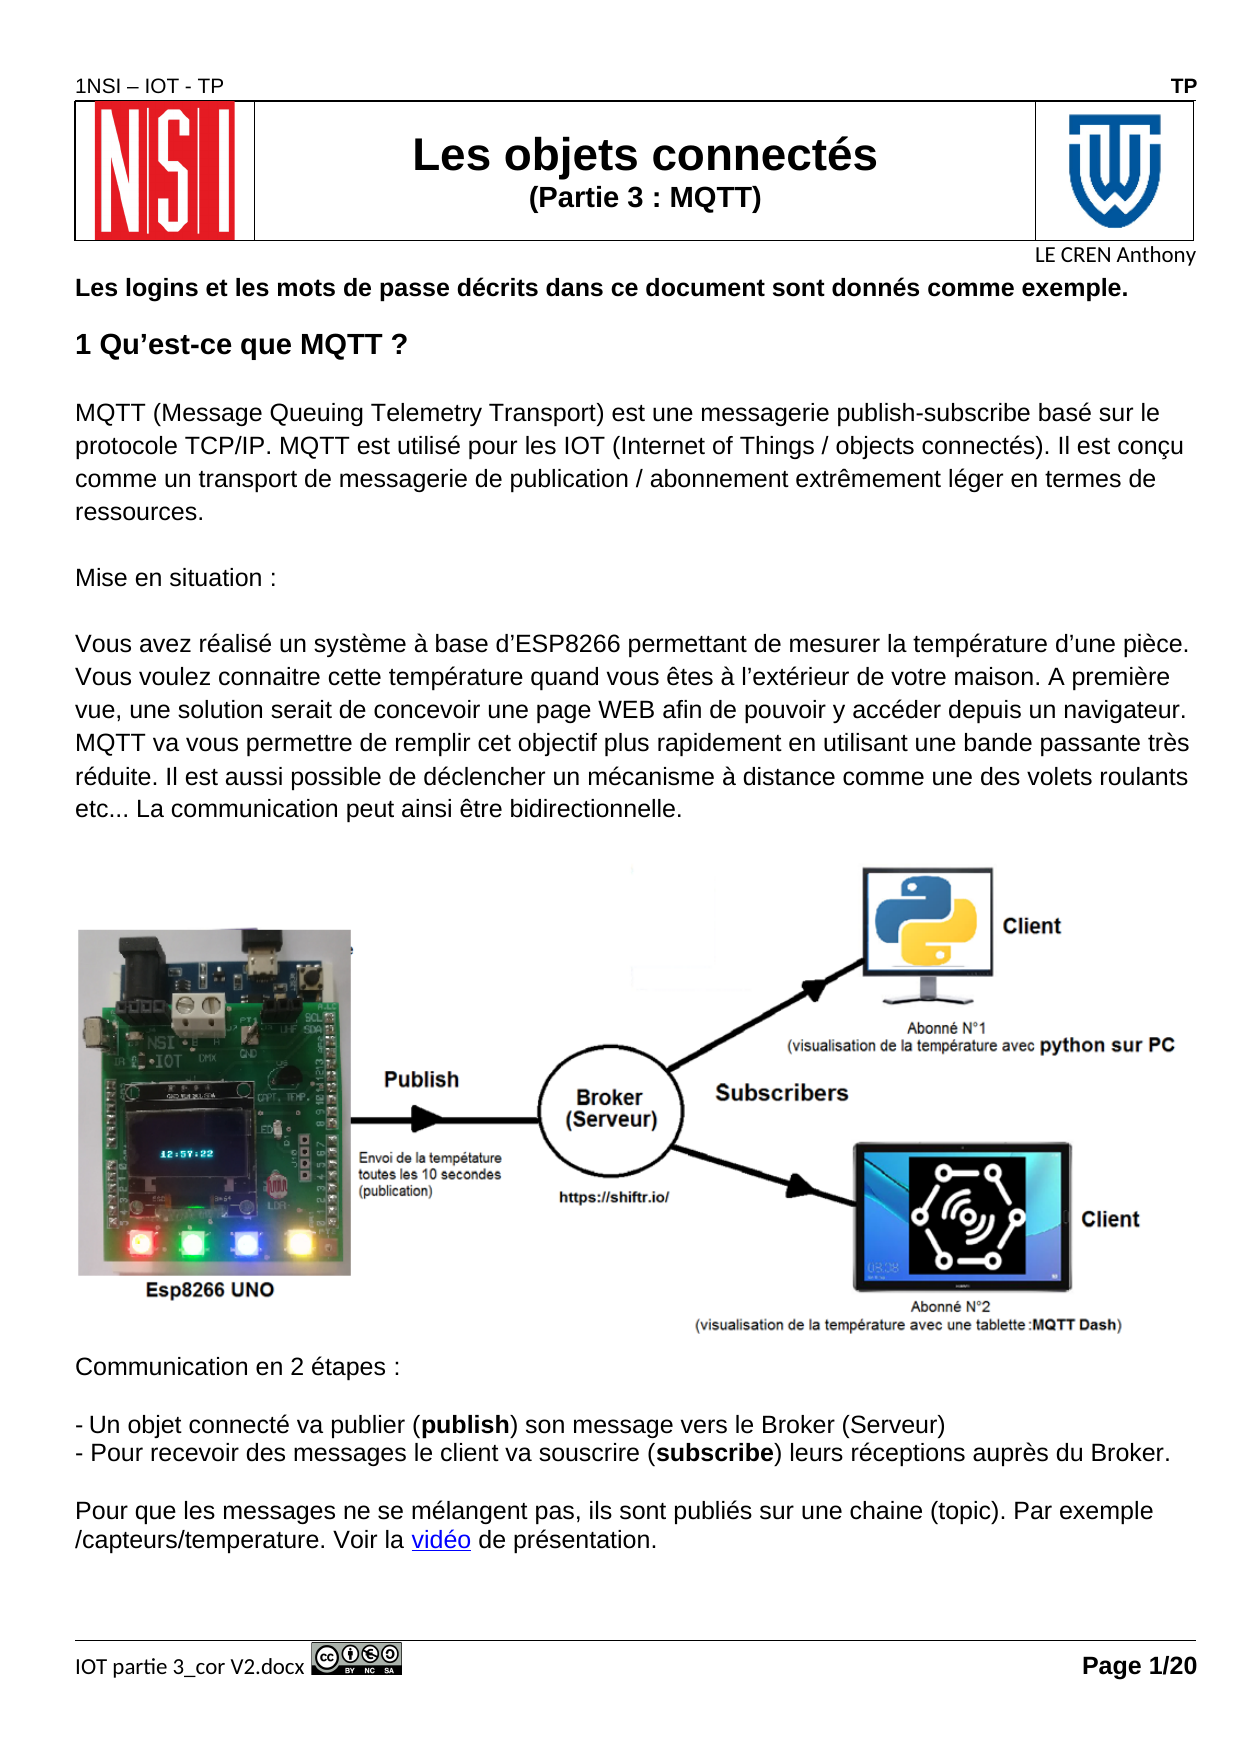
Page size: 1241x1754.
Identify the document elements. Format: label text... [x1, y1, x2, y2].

table_header Les objets connectés (Partie 3 : MQTT) [255, 102, 1035, 239]
text 1 Qu’est-ce que MQTT ? [75, 327, 1196, 360]
text Pour que les messages ne se mélangent pas, ils sont publiés sur une chaine (topic). Par exemple /capteurs/temperature. Voir la vidéo de présentation. [75, 1496, 1196, 1553]
text Les logins et les mots de passe décrits dans ce document sont donnés comme exemple. [75, 273, 1196, 302]
text Mise en situation : [75, 563, 1196, 592]
table_header [76, 102, 94, 239]
picture [75, 827, 1196, 1348]
table_header [1036, 102, 1193, 239]
text Vous avez réalisé un système à base d’ESP8266 permettant de mesurer la température d’une pièce. Vous voulez connaitre cette température quand vous êtes à l’extérieur de votre maison. A première vue, une solution serait de concevoir une page WEB afin de pouvoir y accéder depuis un navigateur. MQTT va vous permettre de remplir cet objectif plus rapidement en utilisant une bande passante très réduite. Il est aussi possible de déclencher un mécanisme à distance comme une des volets roulants etc... La communication peut ainsi être bidirectionnelle. [75, 629, 1196, 823]
text LE CREN Anthony [75, 241, 1196, 269]
text - Un objet connecté va publier (publish) son message vers le Broker (Serveur) [75, 1409, 1196, 1438]
text MQTT (Message Queuing Telemetry Transport) est une messagerie publish-subscribe basé sur le protocole TCP/IP. MQTT est utilisé pour les IOT (Internet of Things / objects connectés). Il est conçu comme un transport de messagerie de publication / abonnement extrêmement léger en termes de ressources. [75, 398, 1196, 526]
text - Pour recevoir des messages le client va souscrire (subscribe) leurs réceptions auprès du Broker. [75, 1438, 1196, 1467]
table_header [235, 102, 254, 239]
text Communication en 2 étapes : [75, 1352, 1196, 1381]
picture [311, 1642, 402, 1675]
